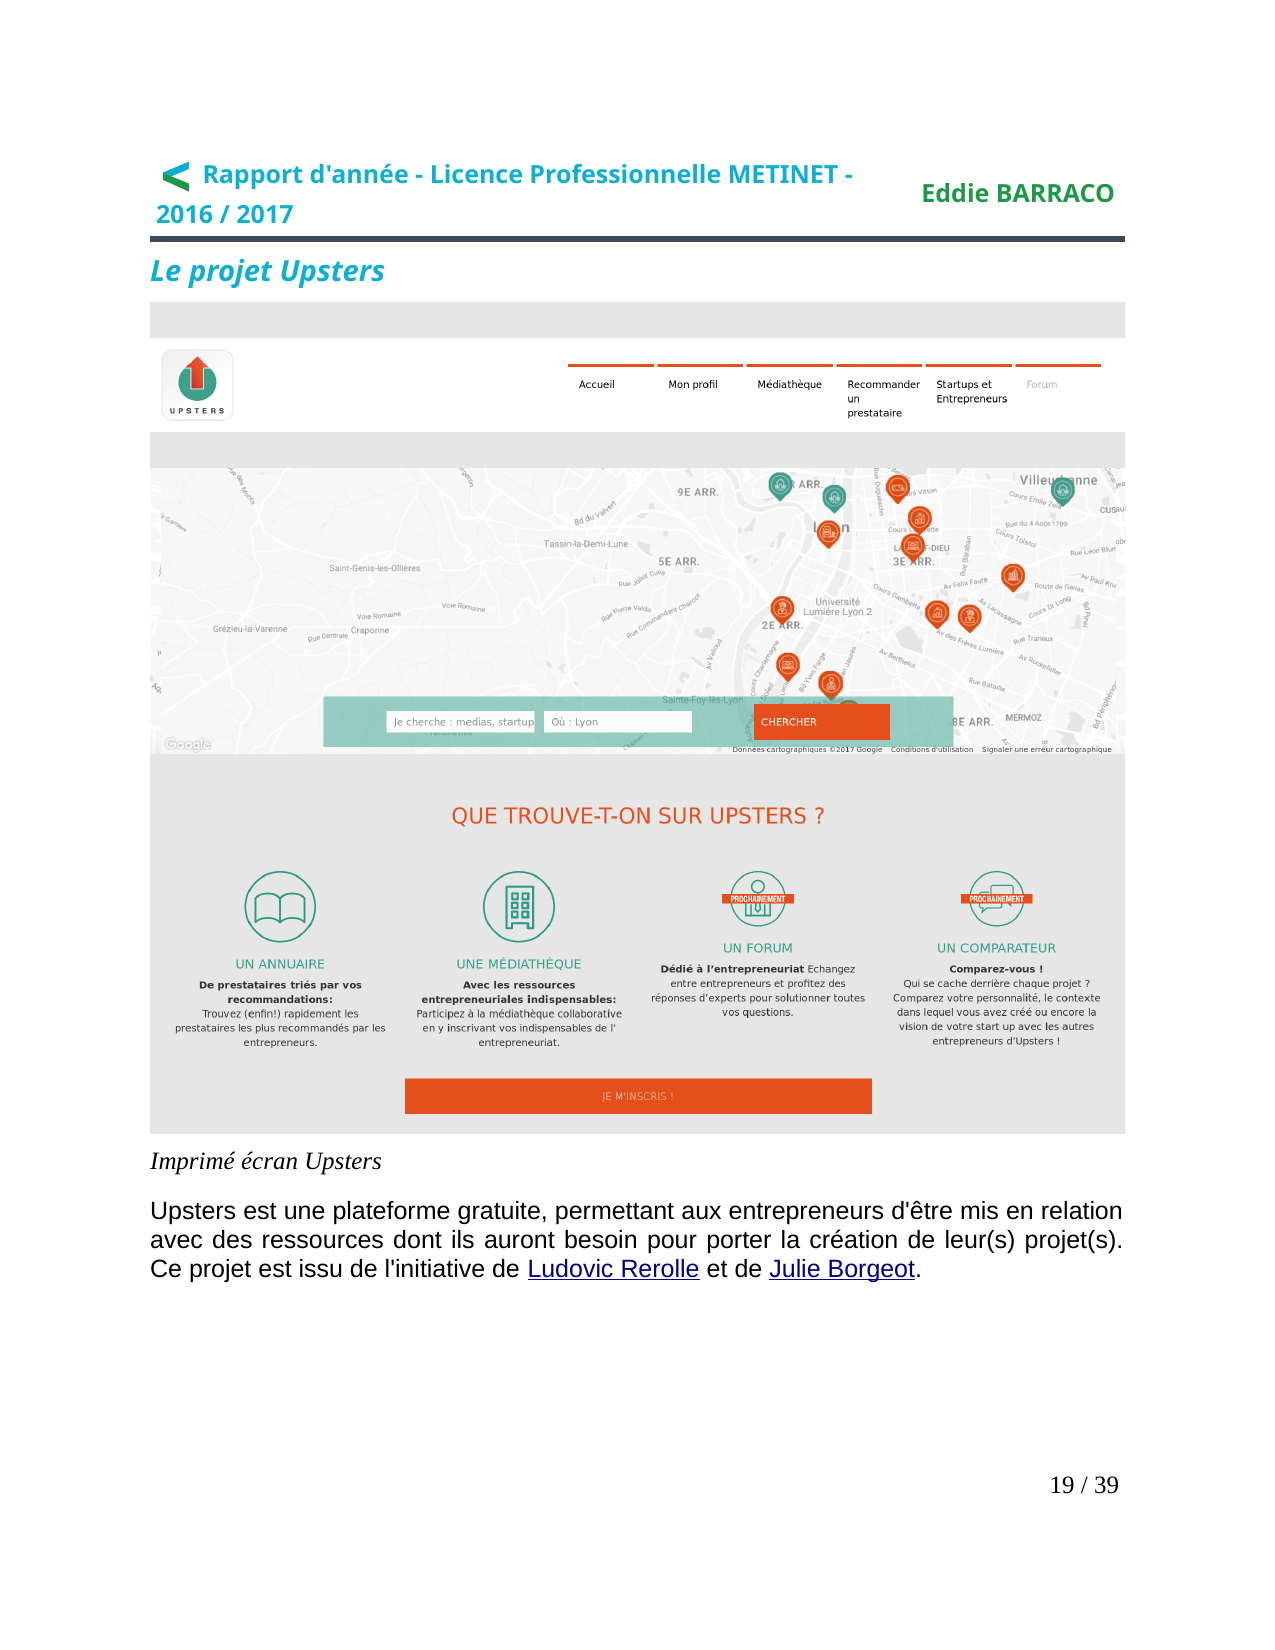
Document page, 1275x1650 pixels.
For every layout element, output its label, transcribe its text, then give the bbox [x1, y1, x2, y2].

picture [150, 302, 1126, 1134]
subtitle Le projet Upsters [150, 250, 1125, 290]
text Upsters est une plateforme gratuite, permettant aux entrepreneurs d'être mis en relation avec des ressources dont ils auront besoin pour porter la création de leur(s) projet(s). Ce projet est issu de l'initiative de Ludovic Rerolle et de Julie Borgeot. [150, 1196, 1125, 1283]
text Imprimé écran Upsters [150, 1146, 1125, 1175]
